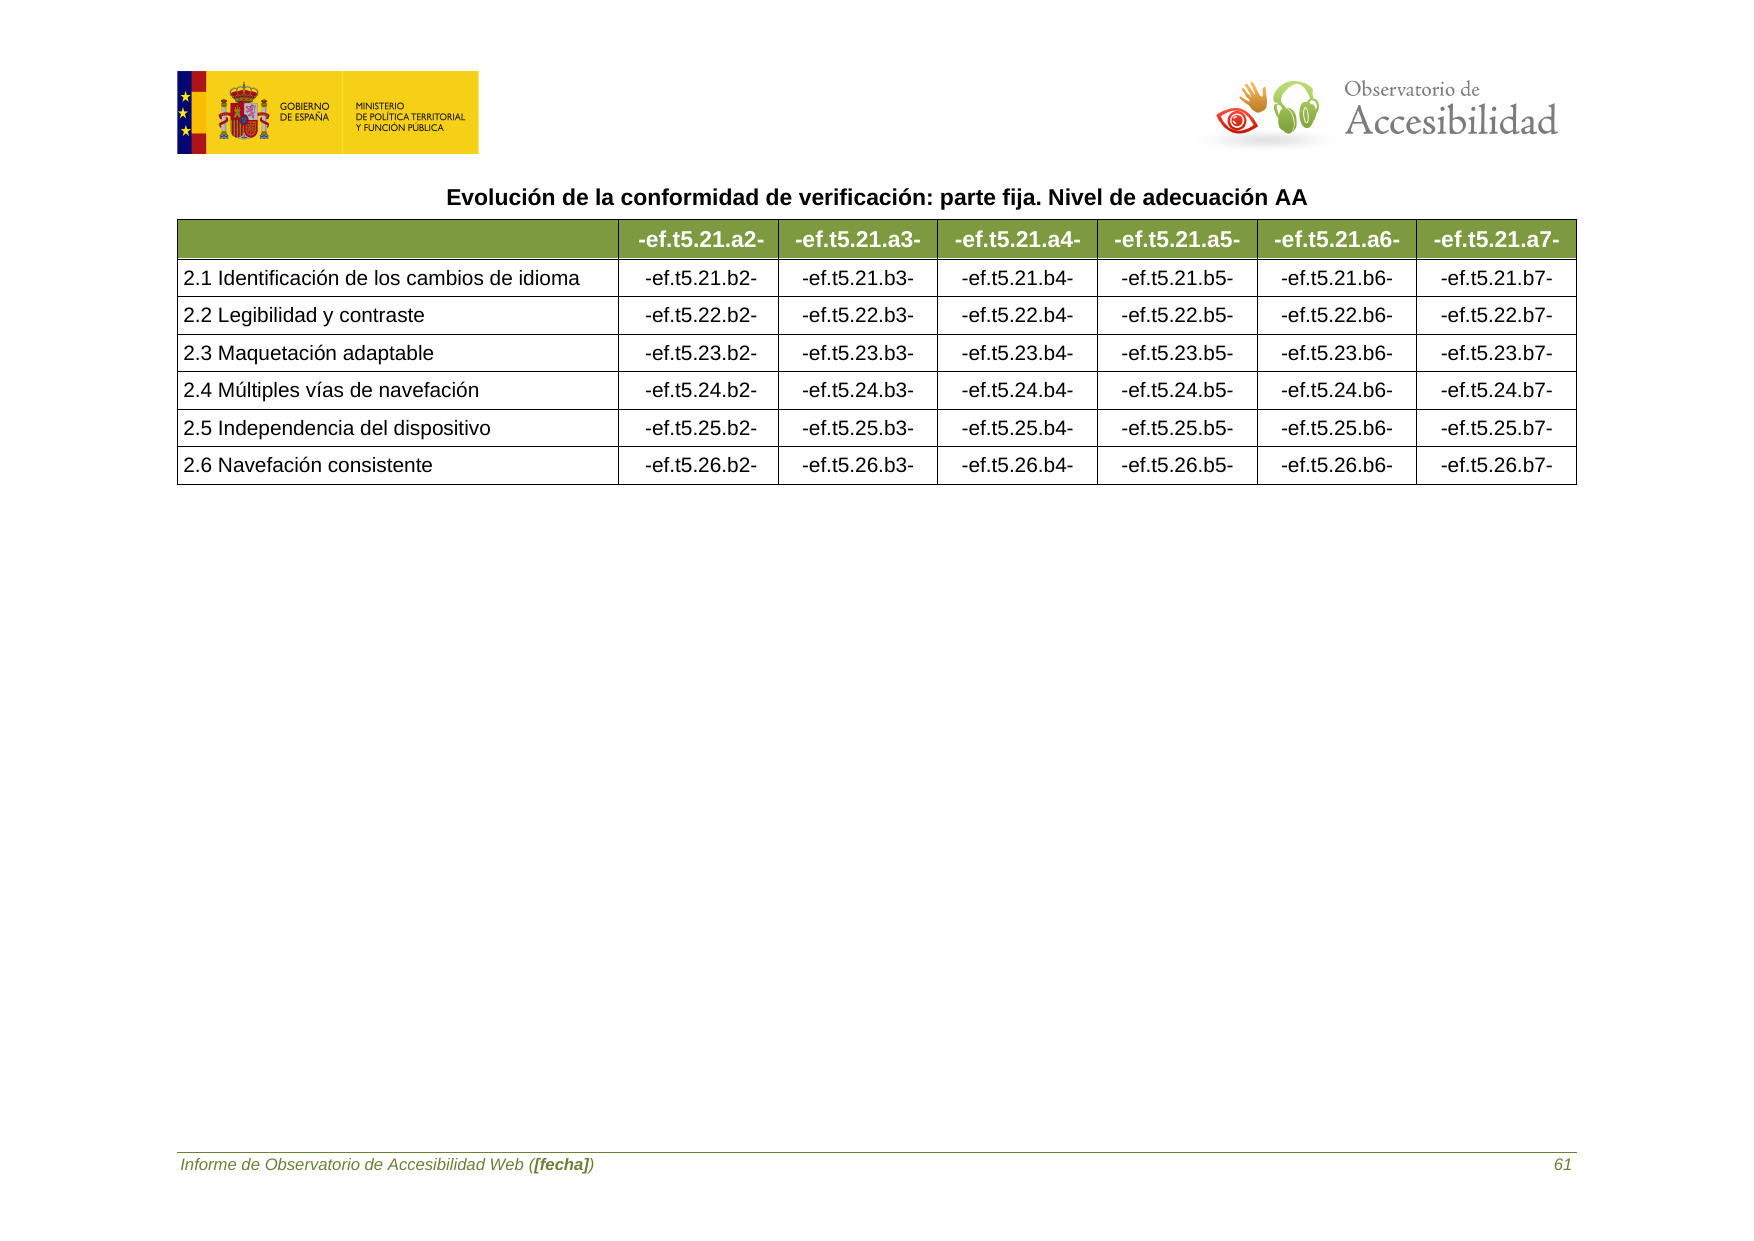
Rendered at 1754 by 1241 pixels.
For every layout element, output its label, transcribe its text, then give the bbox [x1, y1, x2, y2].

table_cell -ef.t5.26.b2- [619, 447, 778, 483]
table_header -ef.t5.21.a7- [1417, 220, 1576, 258]
picture [177, 71, 479, 154]
table_header -ef.t5.21.a2- [619, 220, 778, 258]
table_cell -ef.t5.21.b4- [938, 260, 1097, 296]
table_cell -ef.t5.25.b2- [619, 410, 778, 446]
table_cell -ef.t5.23.b5- [1098, 335, 1257, 371]
table_cell -ef.t5.26.b6- [1258, 447, 1416, 483]
table_cell -ef.t5.25.b3- [779, 410, 937, 446]
table_cell -ef.t5.22.b7- [1417, 297, 1576, 333]
table_cell -ef.t5.22.b5- [1098, 297, 1257, 333]
table_cell -ef.t5.21.b7- [1417, 260, 1576, 296]
picture [1196, 72, 1572, 154]
table_cell -ef.t5.21.b5- [1098, 260, 1257, 296]
table_cell -ef.t5.25.b5- [1098, 410, 1257, 446]
table_cell 2.6 Navefación consistente [178, 447, 618, 483]
table_cell -ef.t5.22.b3- [779, 297, 937, 333]
table_cell -ef.t5.26.b5- [1098, 447, 1257, 483]
table_cell -ef.t5.24.b3- [779, 372, 937, 408]
table_cell -ef.t5.23.b7- [1417, 335, 1576, 371]
table_cell -ef.t5.21.b3- [779, 260, 937, 296]
table_header [178, 220, 618, 258]
table_cell 2.5 Independencia del dispositivo [178, 410, 618, 446]
table_header -ef.t5.21.a3- [779, 220, 937, 258]
table_cell -ef.t5.22.b4- [938, 297, 1097, 333]
table_cell -ef.t5.23.b3- [779, 335, 937, 371]
table_cell -ef.t5.26.b4- [938, 447, 1097, 483]
table_cell -ef.t5.22.b6- [1258, 297, 1416, 333]
table_cell -ef.t5.21.b6- [1258, 260, 1416, 296]
table_header -ef.t5.21.a5- [1098, 220, 1257, 258]
table_cell -ef.t5.24.b7- [1417, 372, 1576, 408]
table_cell -ef.t5.23.b2- [619, 335, 778, 371]
table_cell -ef.t5.26.b7- [1417, 447, 1576, 483]
table_header -ef.t5.21.a6- [1258, 220, 1416, 258]
table_cell -ef.t5.24.b4- [938, 372, 1097, 408]
table_cell -ef.t5.24.b5- [1098, 372, 1257, 408]
table_cell -ef.t5.23.b6- [1258, 335, 1416, 371]
table_cell -ef.t5.22.b2- [619, 297, 778, 333]
table_cell 2.2 Legibilidad y contraste [178, 297, 618, 333]
table_cell 2.4 Múltiples vías de navefación [178, 372, 618, 408]
table_cell -ef.t5.24.b6- [1258, 372, 1416, 408]
text Evolución de la conformidad de verificación: parte fija. Nivel de adecuación AA [177, 184, 1577, 211]
table_cell 2.3 Maquetación adaptable [178, 335, 618, 371]
table_cell -ef.t5.26.b3- [779, 447, 937, 483]
table_cell -ef.t5.23.b4- [938, 335, 1097, 371]
table_cell -ef.t5.24.b2- [619, 372, 778, 408]
table_cell -ef.t5.25.b6- [1258, 410, 1416, 446]
table_cell -ef.t5.21.b2- [619, 260, 778, 296]
table_header -ef.t5.21.a4- [938, 220, 1097, 258]
table_cell -ef.t5.25.b4- [938, 410, 1097, 446]
table_cell 2.1 Identificación de los cambios de idioma [178, 260, 618, 296]
table_cell -ef.t5.25.b7- [1417, 410, 1576, 446]
